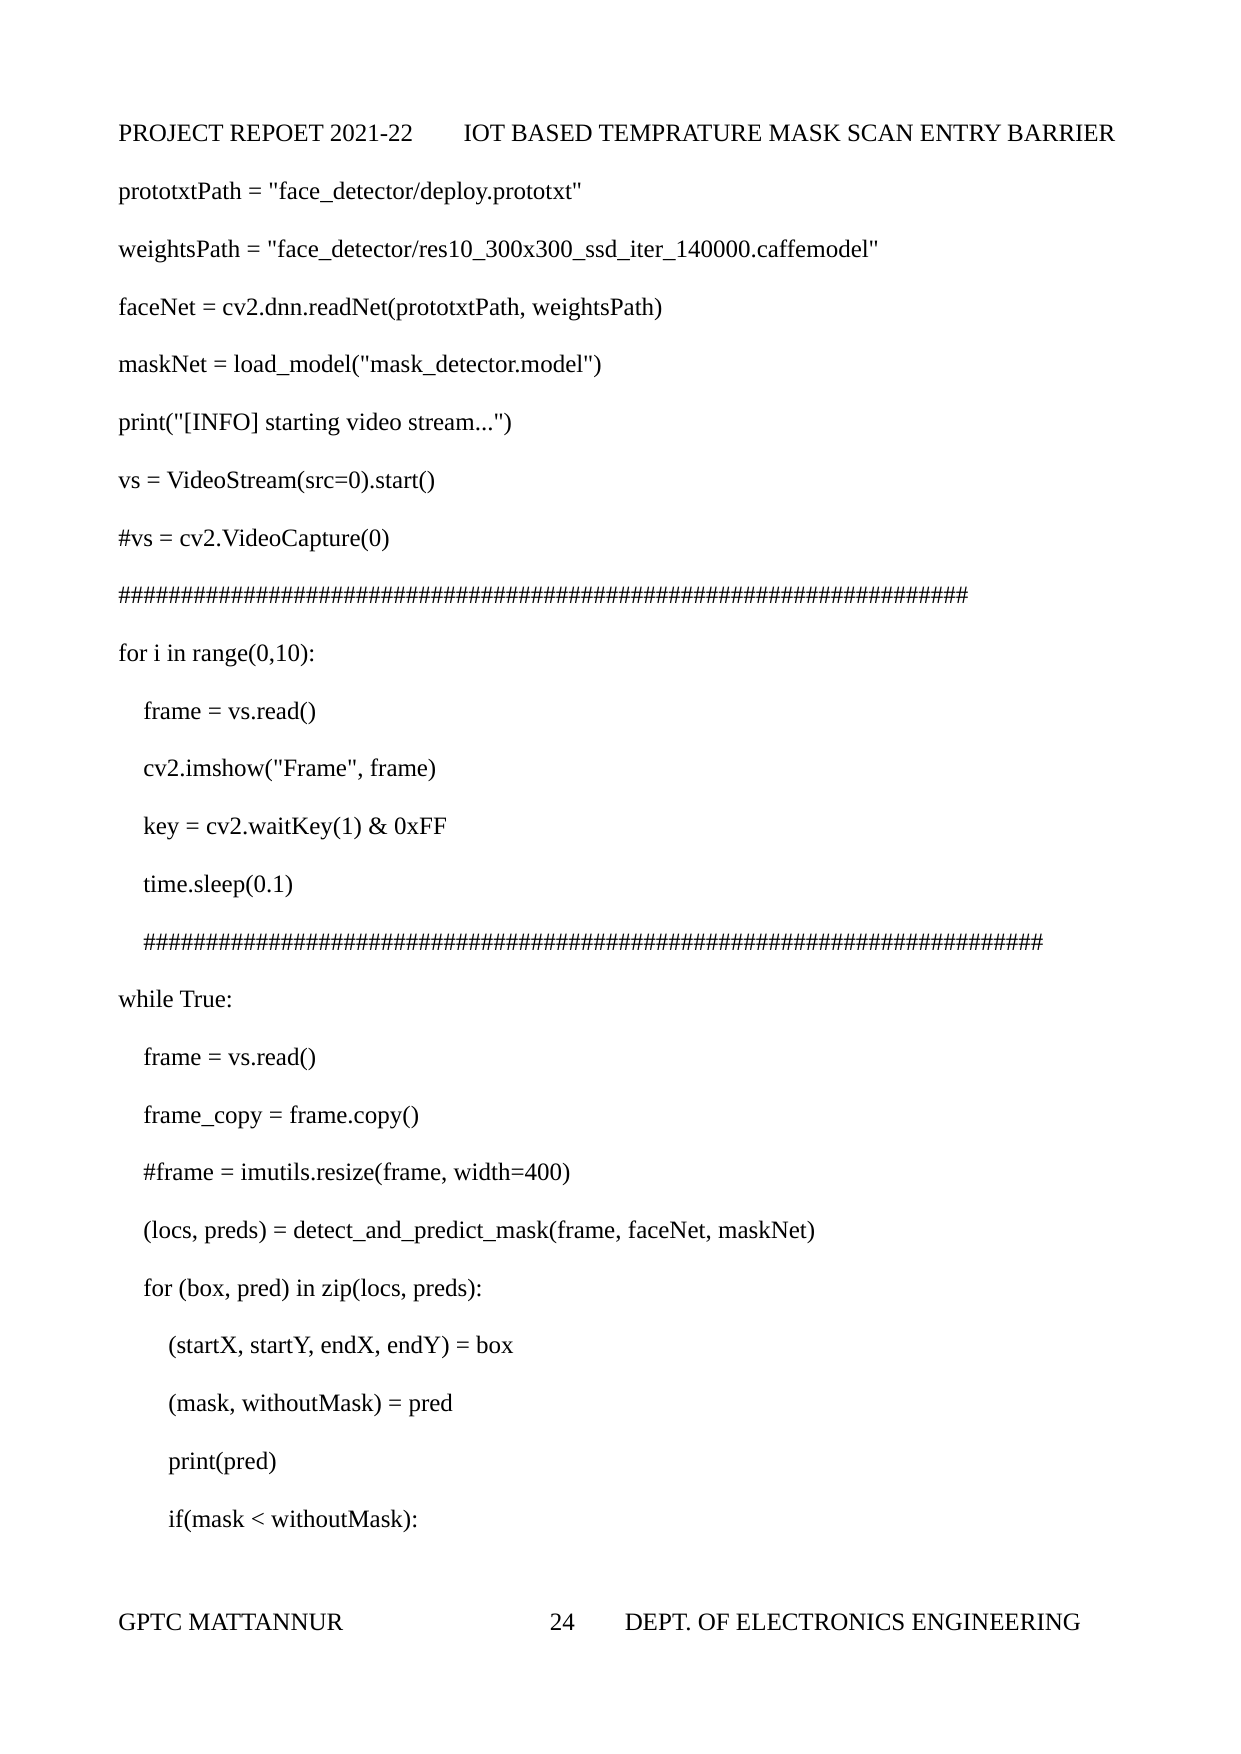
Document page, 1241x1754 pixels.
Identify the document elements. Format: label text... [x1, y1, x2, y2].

text weightsPath = "face_detector/res10_300x300_ssd_iter_140000.caffemodel" [118, 234, 1122, 263]
text frame_copy = frame.copy() [118, 1100, 1122, 1128]
text cv2.imshow("Frame", frame) [118, 753, 1122, 782]
text vs = VideoStream(src=0).start() [118, 465, 1122, 494]
text print(pred) [118, 1446, 1122, 1475]
text #frame = imutils.resize(frame, width=400) [118, 1157, 1122, 1186]
text (startX, startY, endX, endY) = box [118, 1331, 1122, 1359]
text for (box, pred) in zip(locs, preds): [118, 1273, 1122, 1302]
text ######################################################################## [118, 927, 1122, 955]
text frame = vs.read() [118, 1042, 1122, 1071]
text key = cv2.waitKey(1) & 0xFF [118, 811, 1122, 840]
text frame = vs.read() [118, 696, 1122, 724]
text #################################################################### [118, 580, 1122, 609]
text (locs, preds) = detect_and_predict_mask(frame, faceNet, maskNet) [118, 1215, 1122, 1244]
text prototxtPath = "face_detector/deploy.prototxt" [118, 176, 1122, 205]
text if(mask < withoutMask): [118, 1504, 1122, 1532]
text maskNet = load_model("mask_detector.model") [118, 349, 1122, 378]
text print("[INFO] starting video stream...") [118, 407, 1122, 436]
text for i in range(0,10): [118, 638, 1122, 667]
text (mask, withoutMask) = pred [118, 1388, 1122, 1417]
text while True: [118, 984, 1122, 1013]
text time.sleep(0.1) [118, 869, 1122, 898]
text #vs = cv2.VideoCapture(0) [118, 523, 1122, 551]
text faceNet = cv2.dnn.readNet(prototxtPath, weightsPath) [118, 292, 1122, 321]
